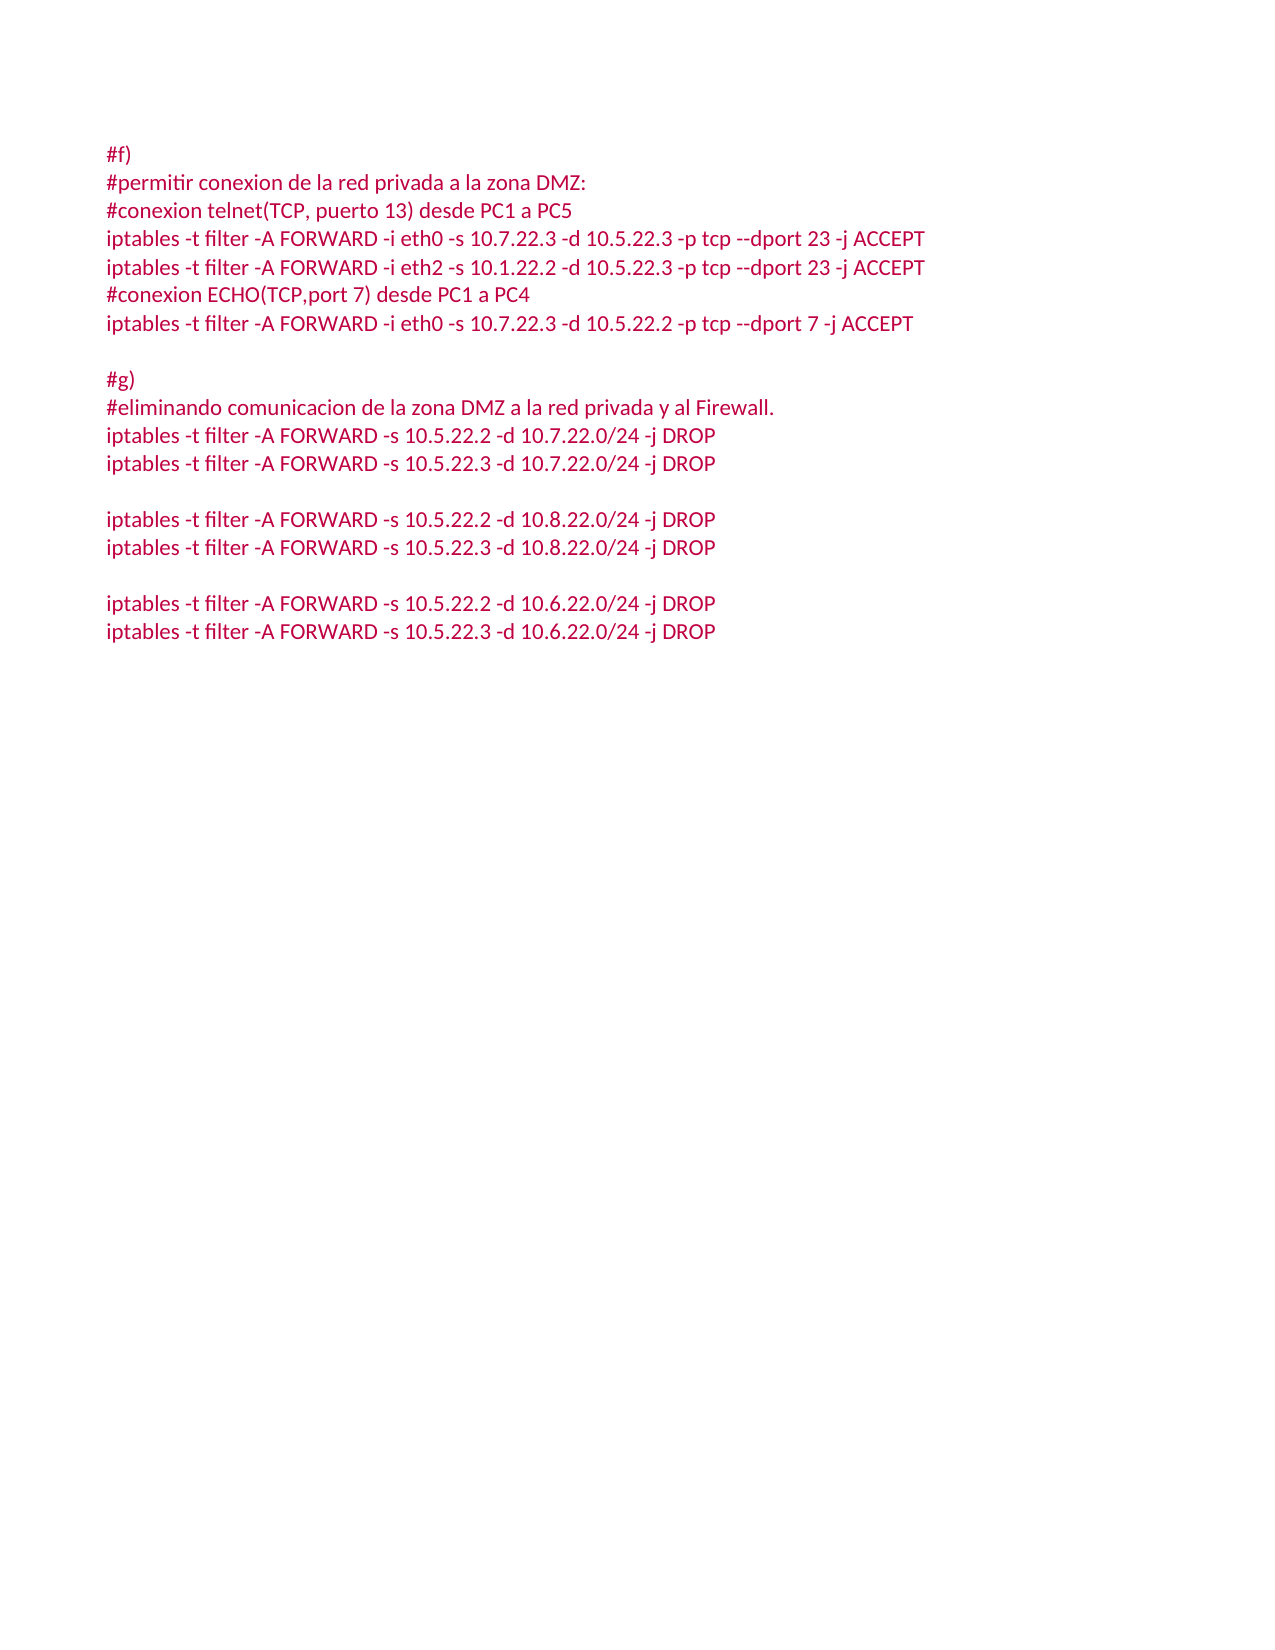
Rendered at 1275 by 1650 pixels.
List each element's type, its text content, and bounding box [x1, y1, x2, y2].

text #conexion ECHO(TCP,port 7) desde PC1 a PC4 [106, 281, 1167, 309]
text iptables -t filter -A FORWARD -s 10.5.22.2 -d 10.6.22.0/24 -j DROP [106, 589, 1167, 617]
text iptables -t filter -A FORWARD -s 10.5.22.3 -d 10.7.22.0/24 -j DROP [106, 449, 1167, 477]
text iptables -t filter -A FORWARD -s 10.5.22.3 -d 10.8.22.0/24 -j DROP [106, 533, 1167, 561]
text iptables -t filter -A FORWARD -i eth0 -s 10.7.22.3 -d 10.5.22.2 -p tcp --dport 7 -j ACCEPT [106, 309, 1167, 337]
text #eliminando comunicacion de la zona DMZ a la red privada y al Firewall. [106, 393, 1167, 421]
text iptables -t filter -A FORWARD -s 10.5.22.3 -d 10.6.22.0/24 -j DROP [106, 617, 1167, 645]
text iptables -t filter -A FORWARD -i eth2 -s 10.1.22.2 -d 10.5.22.3 -p tcp --dport 23 -j ACCEPT [106, 253, 1167, 281]
text iptables -t filter -A FORWARD -i eth0 -s 10.7.22.3 -d 10.5.22.3 -p tcp --dport 23 -j ACCEPT [106, 224, 1167, 253]
text #f) [106, 141, 1167, 168]
text #permitir conexion de la red privada a la zona DMZ: [106, 168, 1167, 197]
text iptables -t filter -A FORWARD -s 10.5.22.2 -d 10.7.22.0/24 -j DROP [106, 421, 1167, 449]
text #conexion telnet(TCP, puerto 13) desde PC1 a PC5 [106, 197, 1167, 224]
text iptables -t filter -A FORWARD -s 10.5.22.2 -d 10.8.22.0/24 -j DROP [106, 505, 1167, 533]
text #g) [106, 365, 1167, 393]
